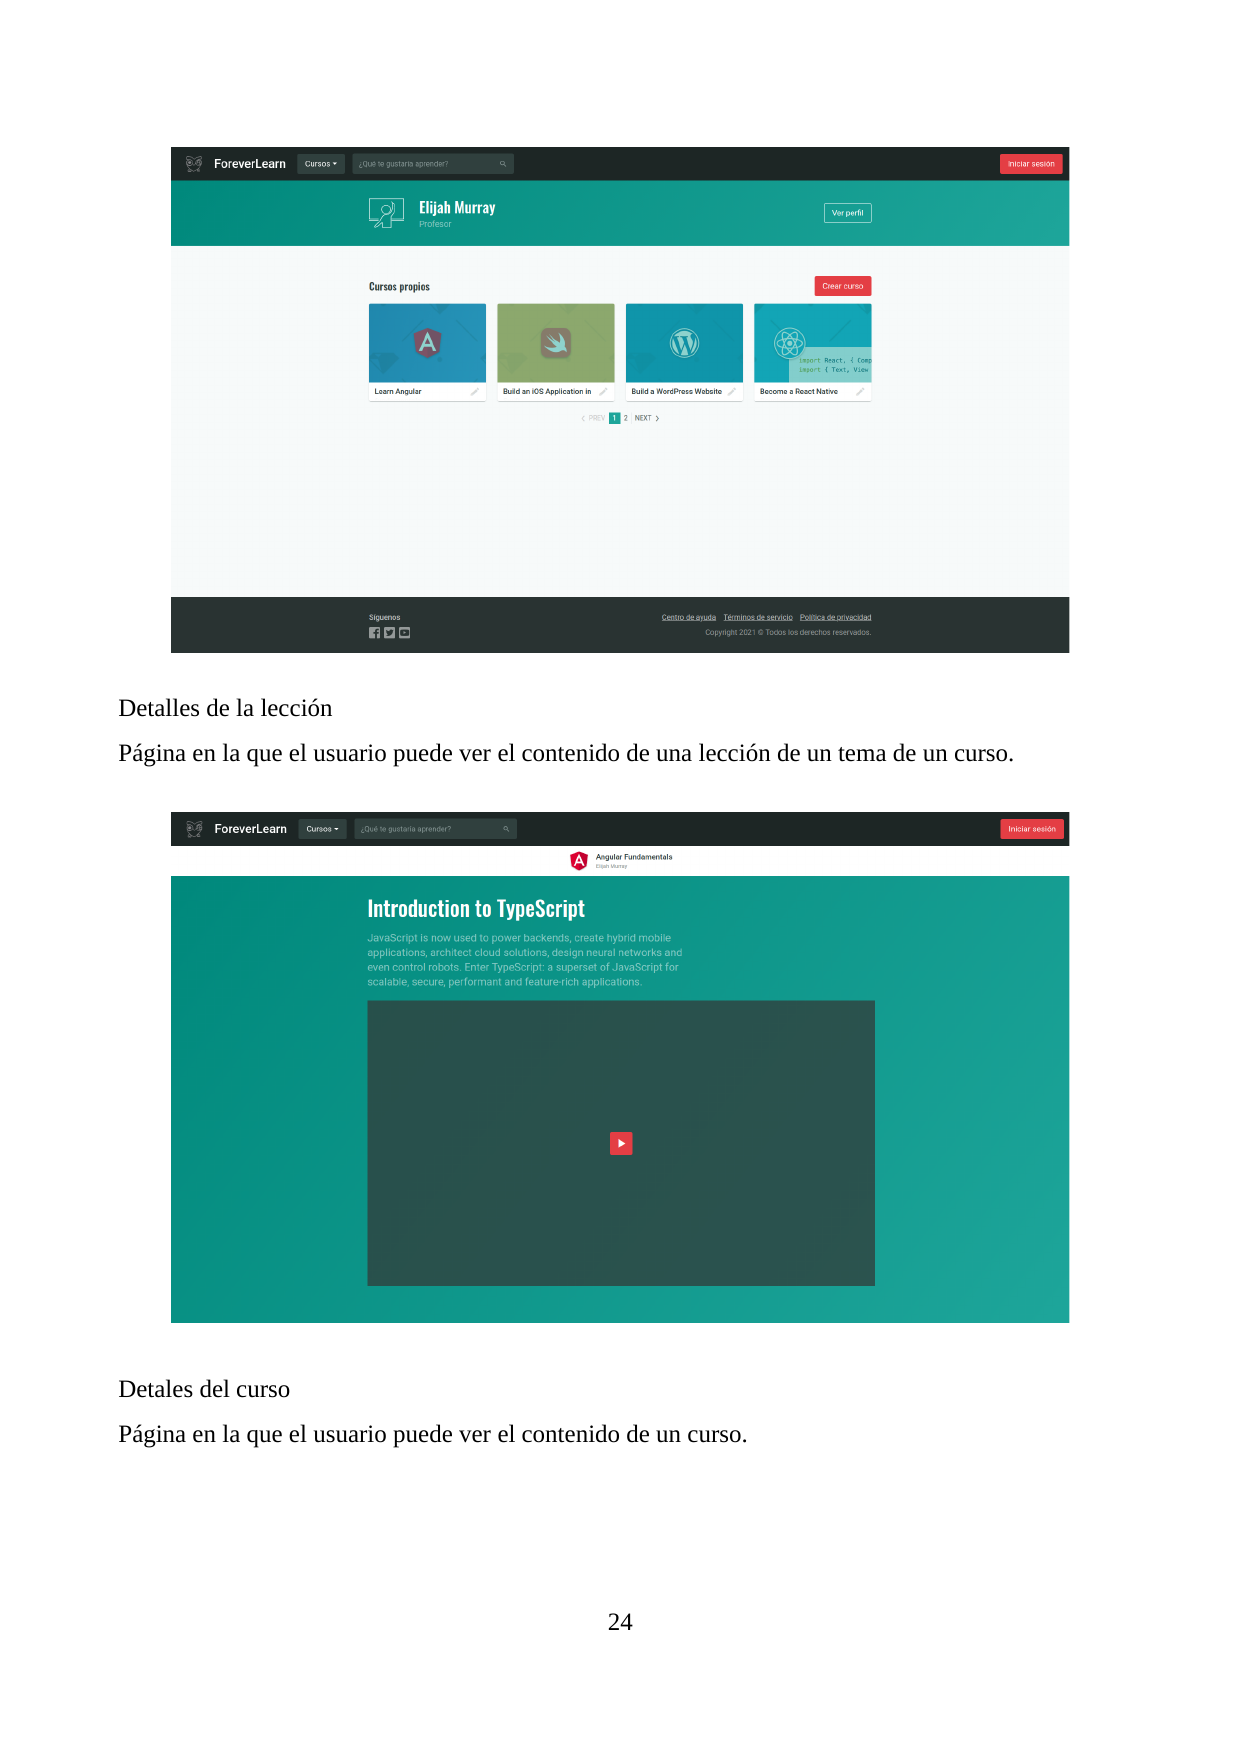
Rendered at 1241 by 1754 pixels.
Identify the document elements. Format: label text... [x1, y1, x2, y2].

text Detalles de la lección [118, 693, 1017, 721]
text Página en la que el usuario puede ver el contenido de un curso. [118, 1419, 1017, 1448]
text Detales del curso [118, 1374, 1017, 1403]
picture [171, 812, 1070, 1323]
picture [171, 147, 1070, 653]
text Página en la que el usuario puede ver el contenido de una lección de un tema de un curso. [118, 738, 1017, 767]
